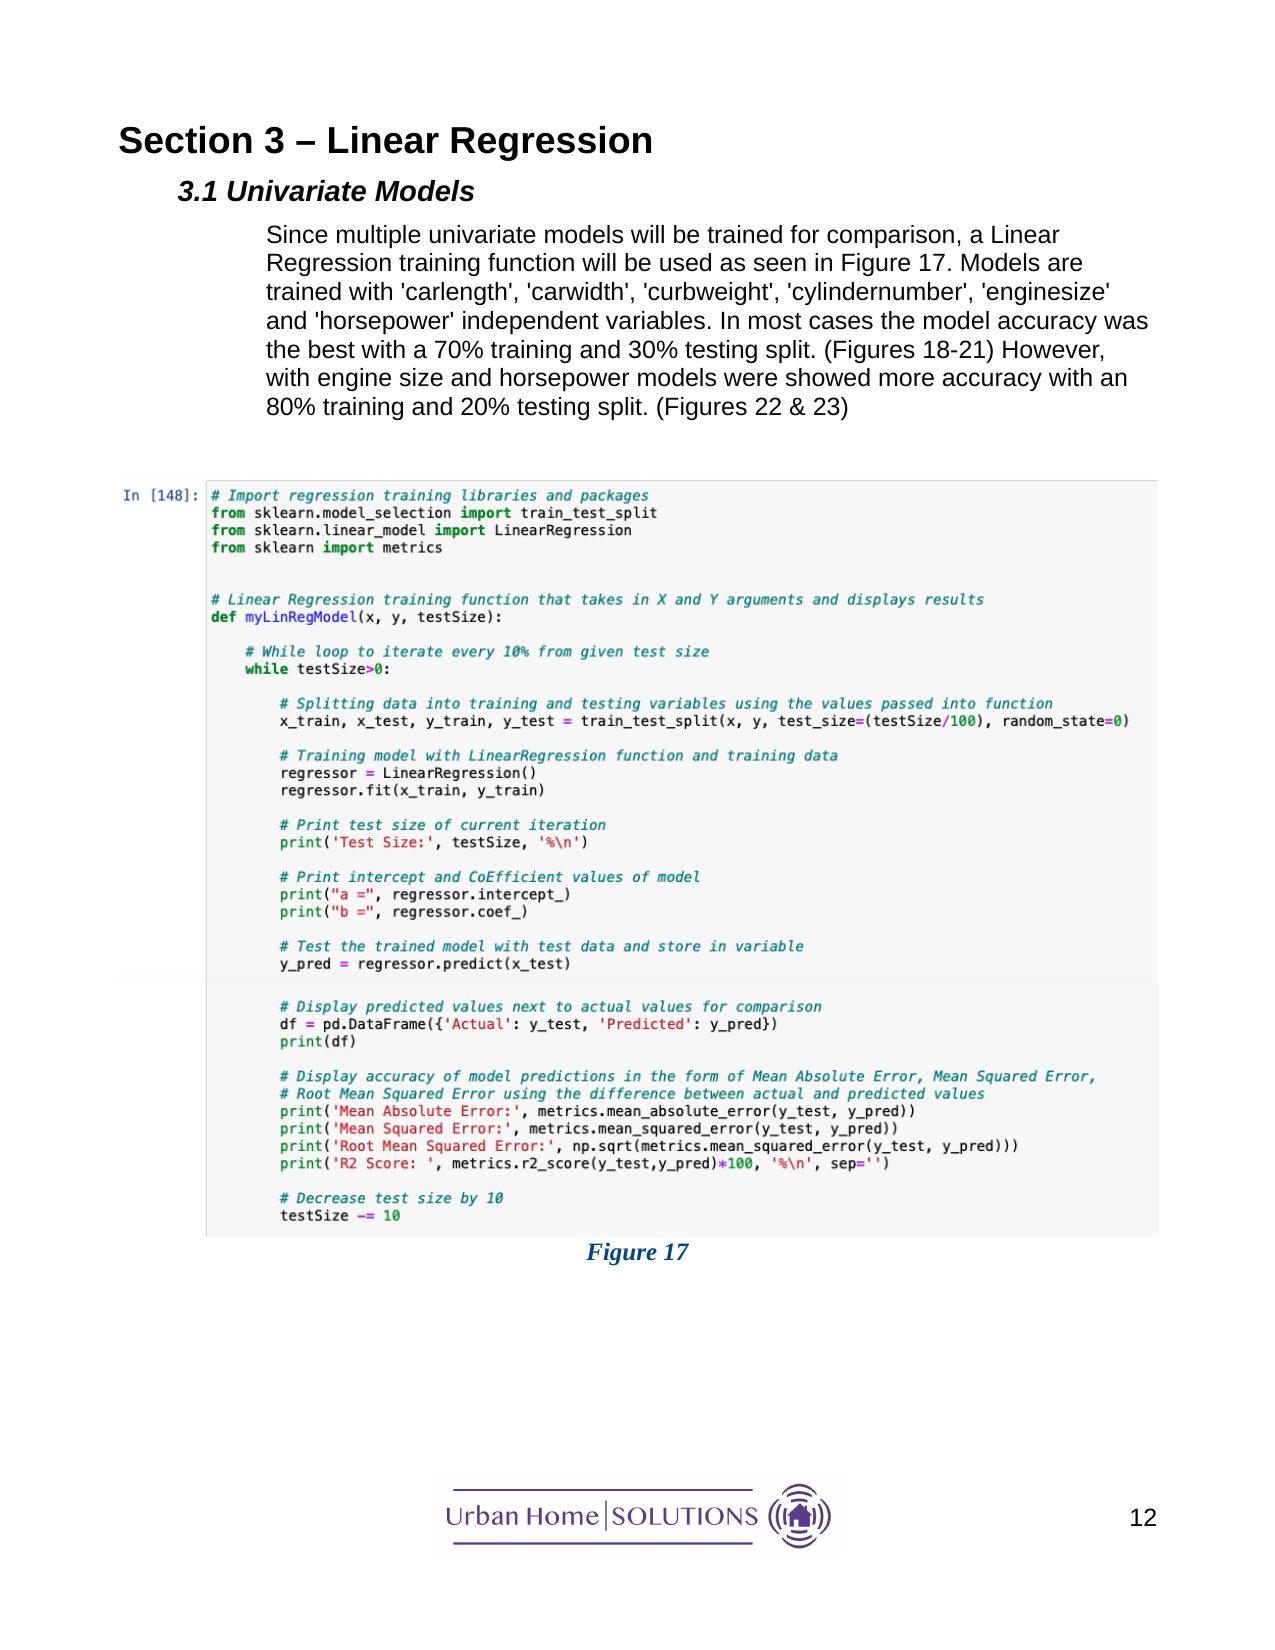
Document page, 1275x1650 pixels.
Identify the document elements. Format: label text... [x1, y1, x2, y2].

subtitle Section 3 – Linear Regression [118, 118, 1157, 161]
text Figure 17 [118, 1237, 1159, 1265]
subtitle 3.1 Univariate Models [177, 174, 1157, 207]
text Since multiple univariate models will be trained for comparison, a Linear Regression training function will be used as seen in Figure 17. Models are trained with 'carlength', 'carwidth', 'curbweight', 'cylindernumber', 'enginesize' and 'horsepower' independent variables. In most cases the model accuracy was the best with a 70% training and 30% testing split. (Figures 18-21) However, with engine size and horsepower models were showed more accuracy with an 80% training and 20% testing split. (Figures 22 & 23) [266, 220, 1157, 421]
picture [432, 1474, 844, 1557]
picture [118, 474, 1159, 1237]
